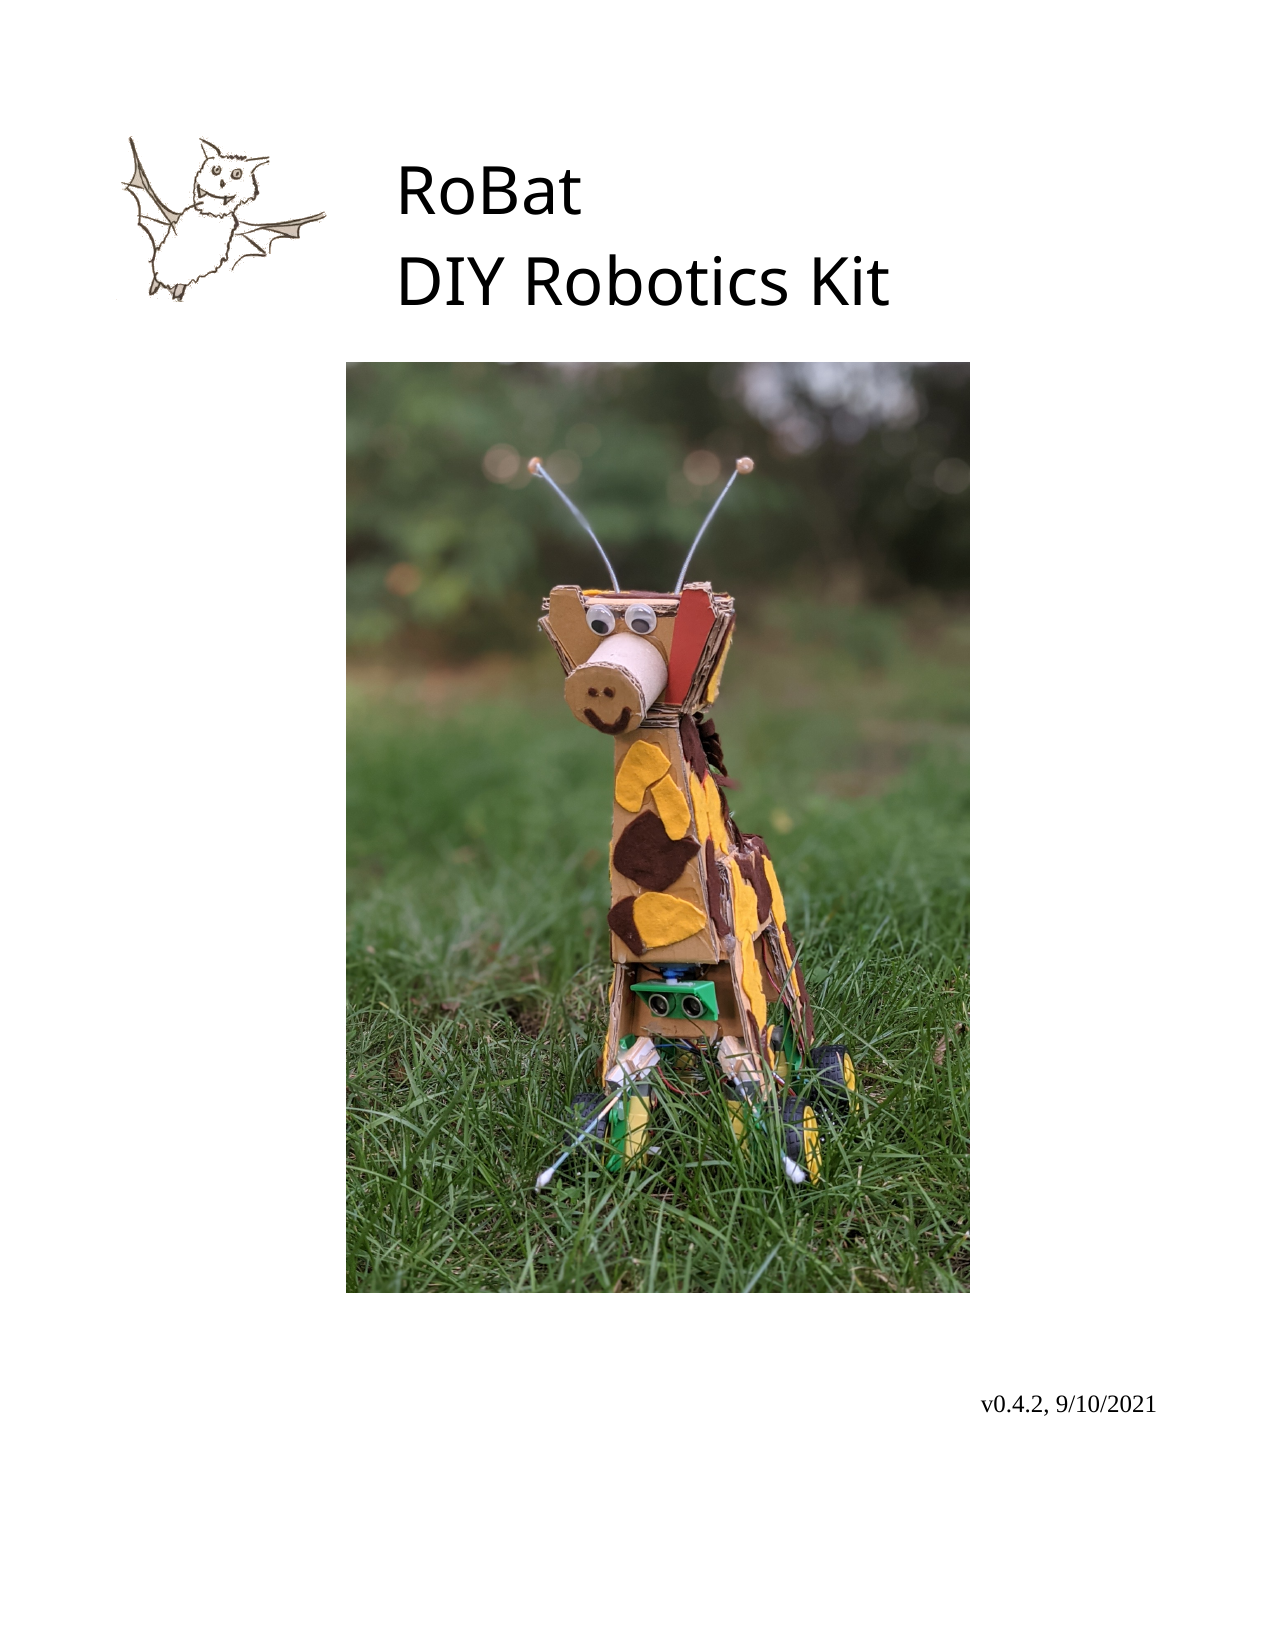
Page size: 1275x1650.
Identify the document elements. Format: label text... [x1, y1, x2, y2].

subtitle RoBat DIY Robotics Kit [118, 143, 1157, 325]
picture [346, 362, 970, 1293]
picture [116, 136, 327, 302]
text v0.4.2, 9/10/2021 [118, 1389, 1157, 1417]
